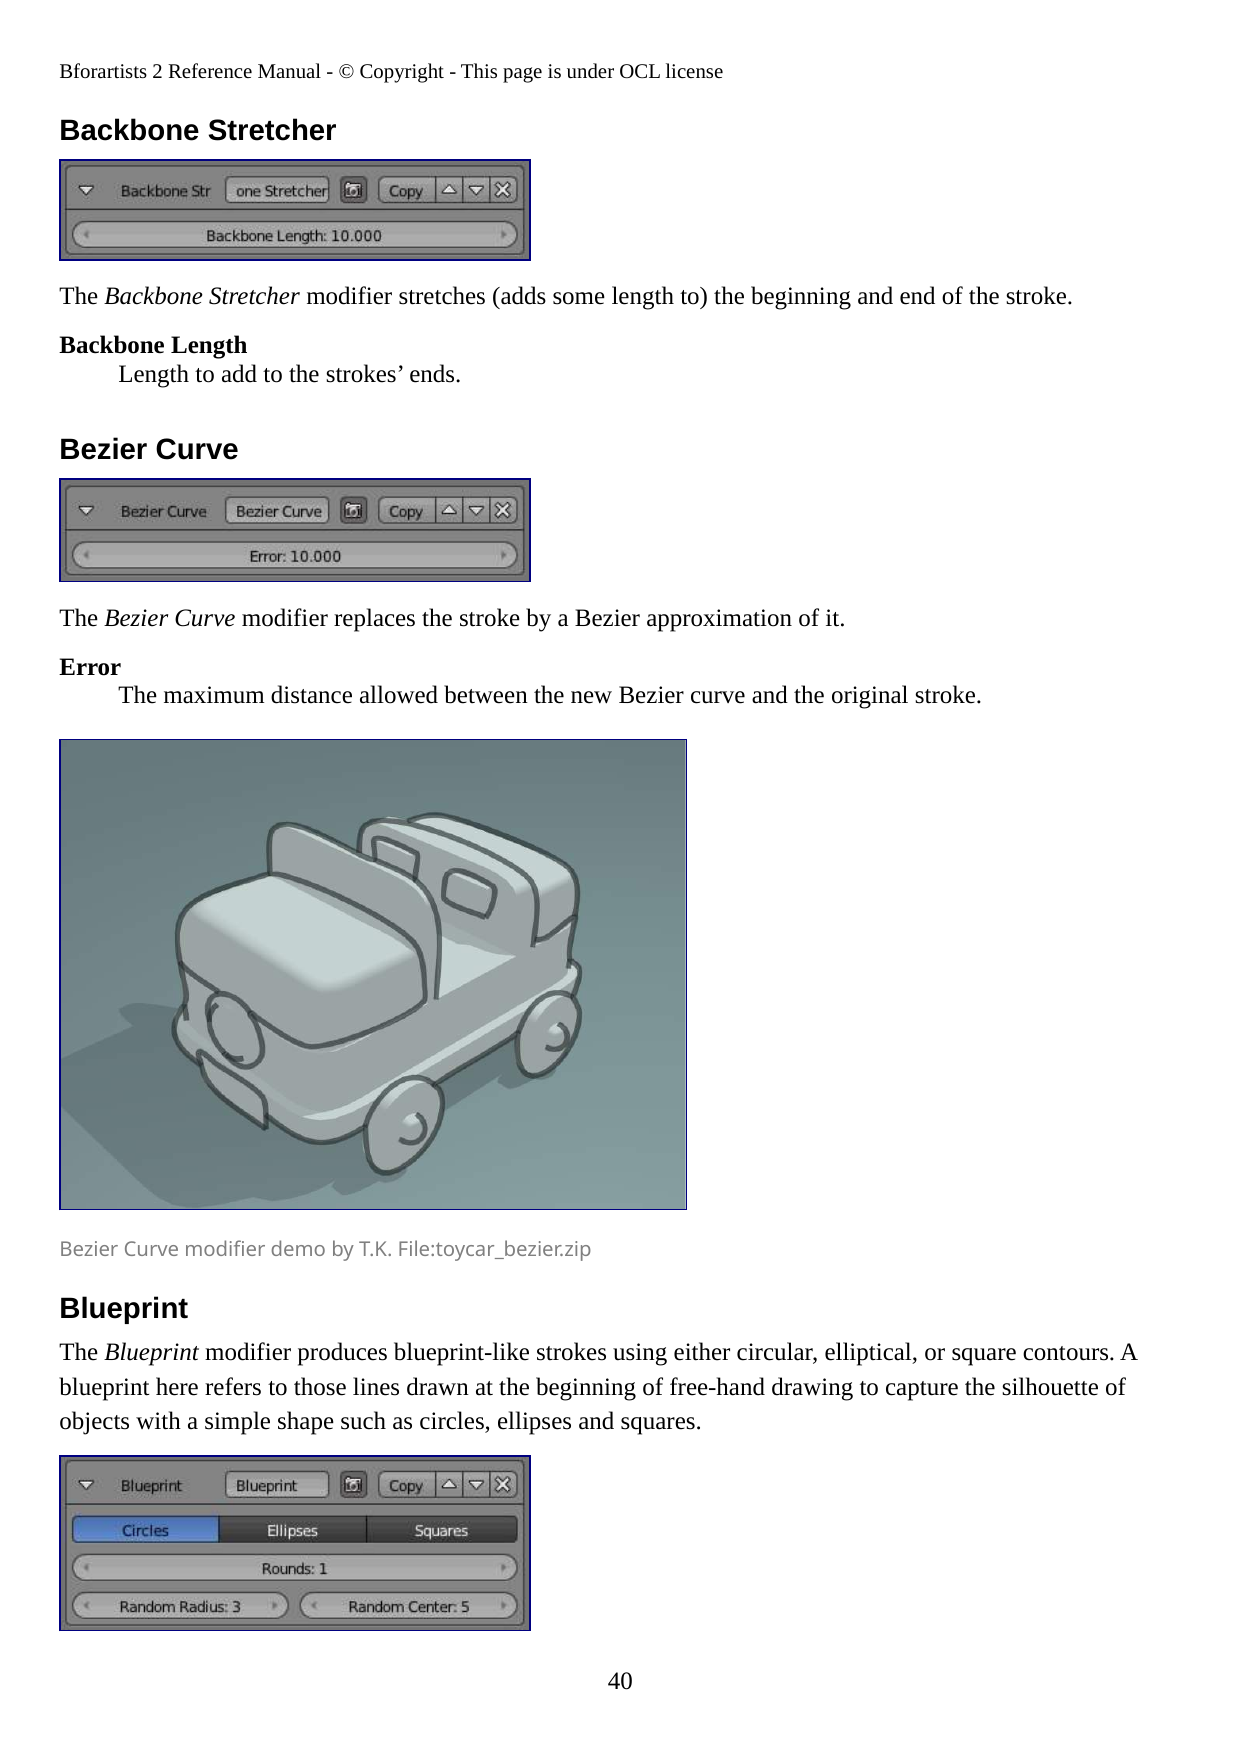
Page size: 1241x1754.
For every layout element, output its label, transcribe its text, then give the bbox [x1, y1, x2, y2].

subtitle Bezier Curve [59, 432, 1181, 465]
picture [61, 740, 686, 1209]
list The maximum distance allowed between the new Bezier curve and the original stroke. [118, 680, 1181, 709]
text The Blueprint modifier produces blueprint-like strokes using either circular, elliptical, or square contours. A blueprint here refers to those lines drawn at the beginning of free-hand drawing to capture the silhouette of objects with a simple shape such as circles, ellipses and squares. [59, 1337, 1181, 1435]
picture [61, 161, 529, 259]
list Length to add to the strokes’ ends. [118, 359, 1181, 387]
subtitle Blueprint [59, 1291, 1181, 1325]
subtitle Backbone Length [59, 330, 1181, 359]
picture [61, 1457, 529, 1630]
text Bezier Curve modifier demo by T.K. File:toycar_bezier.zip [59, 1231, 1181, 1262]
picture [61, 480, 529, 581]
text The Backbone Stretcher modifier stretches (adds some length to) the beginning and end of the stroke. [59, 281, 1181, 310]
subtitle Backbone Stretcher [59, 113, 1181, 146]
subtitle Error [59, 652, 1181, 680]
text The Bezier Curve modifier replaces the stroke by a Bezier approximation of it. [59, 603, 1181, 631]
